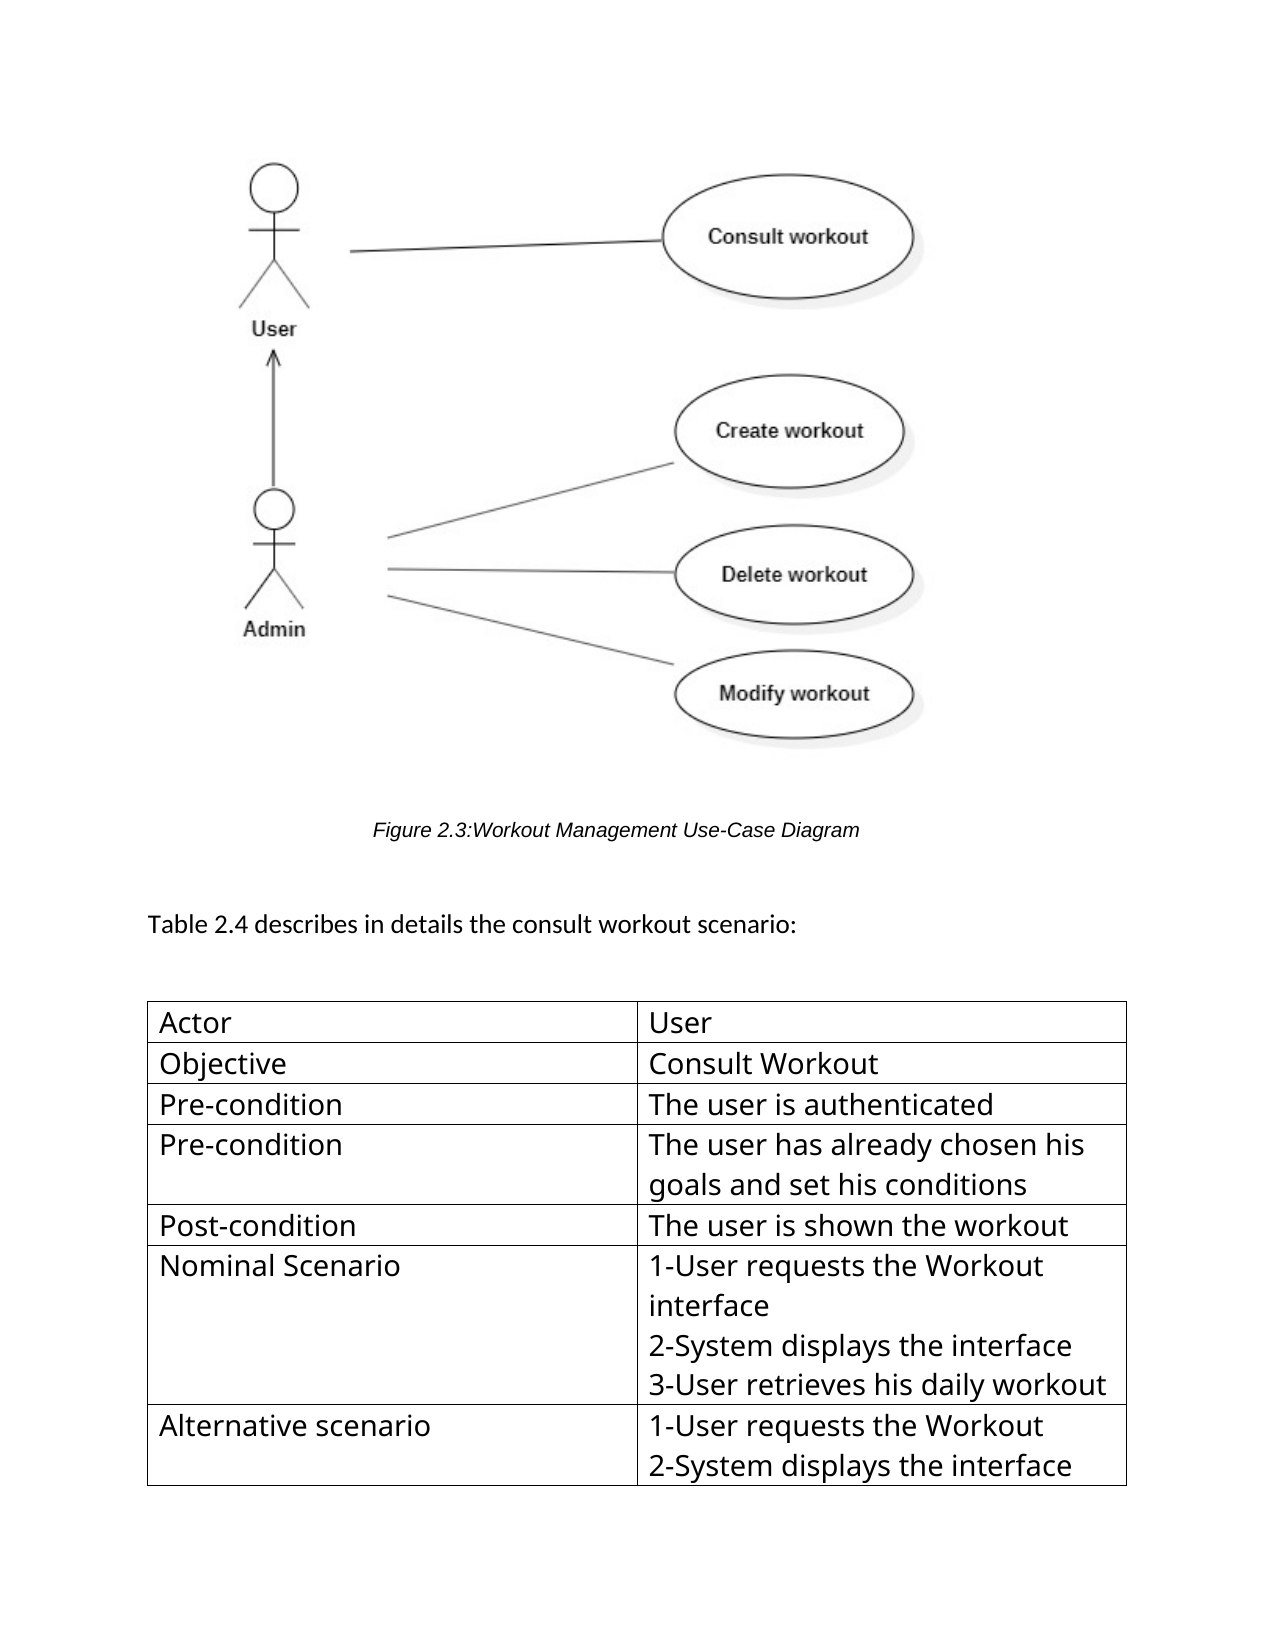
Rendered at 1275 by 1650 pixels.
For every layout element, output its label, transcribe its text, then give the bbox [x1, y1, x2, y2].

table_cell The user has already chosen his goals and set his conditions [638, 1125, 1126, 1204]
table_cell Consult Workout [638, 1043, 1126, 1083]
text Figure ‎2.3:Workout Management Use-Case Diagram [298, 817, 1127, 841]
table_header Actor [148, 1002, 637, 1042]
table_cell Pre-condition [148, 1125, 637, 1204]
table_cell Pre-condition [148, 1084, 637, 1123]
table_cell Objective [148, 1043, 637, 1083]
table_cell The user is shown the workout [638, 1205, 1126, 1244]
table_cell 1-User requests the Workout interface 2-System displays the interface 3-User retrieves his daily workout [638, 1246, 1126, 1404]
text Table 2.4 describes in details the consult workout scenario: [148, 907, 1127, 940]
table_cell 1-User requests the Workout 2-System displays the interface [638, 1405, 1126, 1485]
table_cell Post-condition [148, 1205, 637, 1244]
table_cell Nominal Scenario [148, 1246, 637, 1404]
table_cell Alternative scenario [148, 1405, 637, 1485]
table_header User [638, 1002, 1126, 1042]
table_cell The user is authenticated [638, 1084, 1126, 1123]
